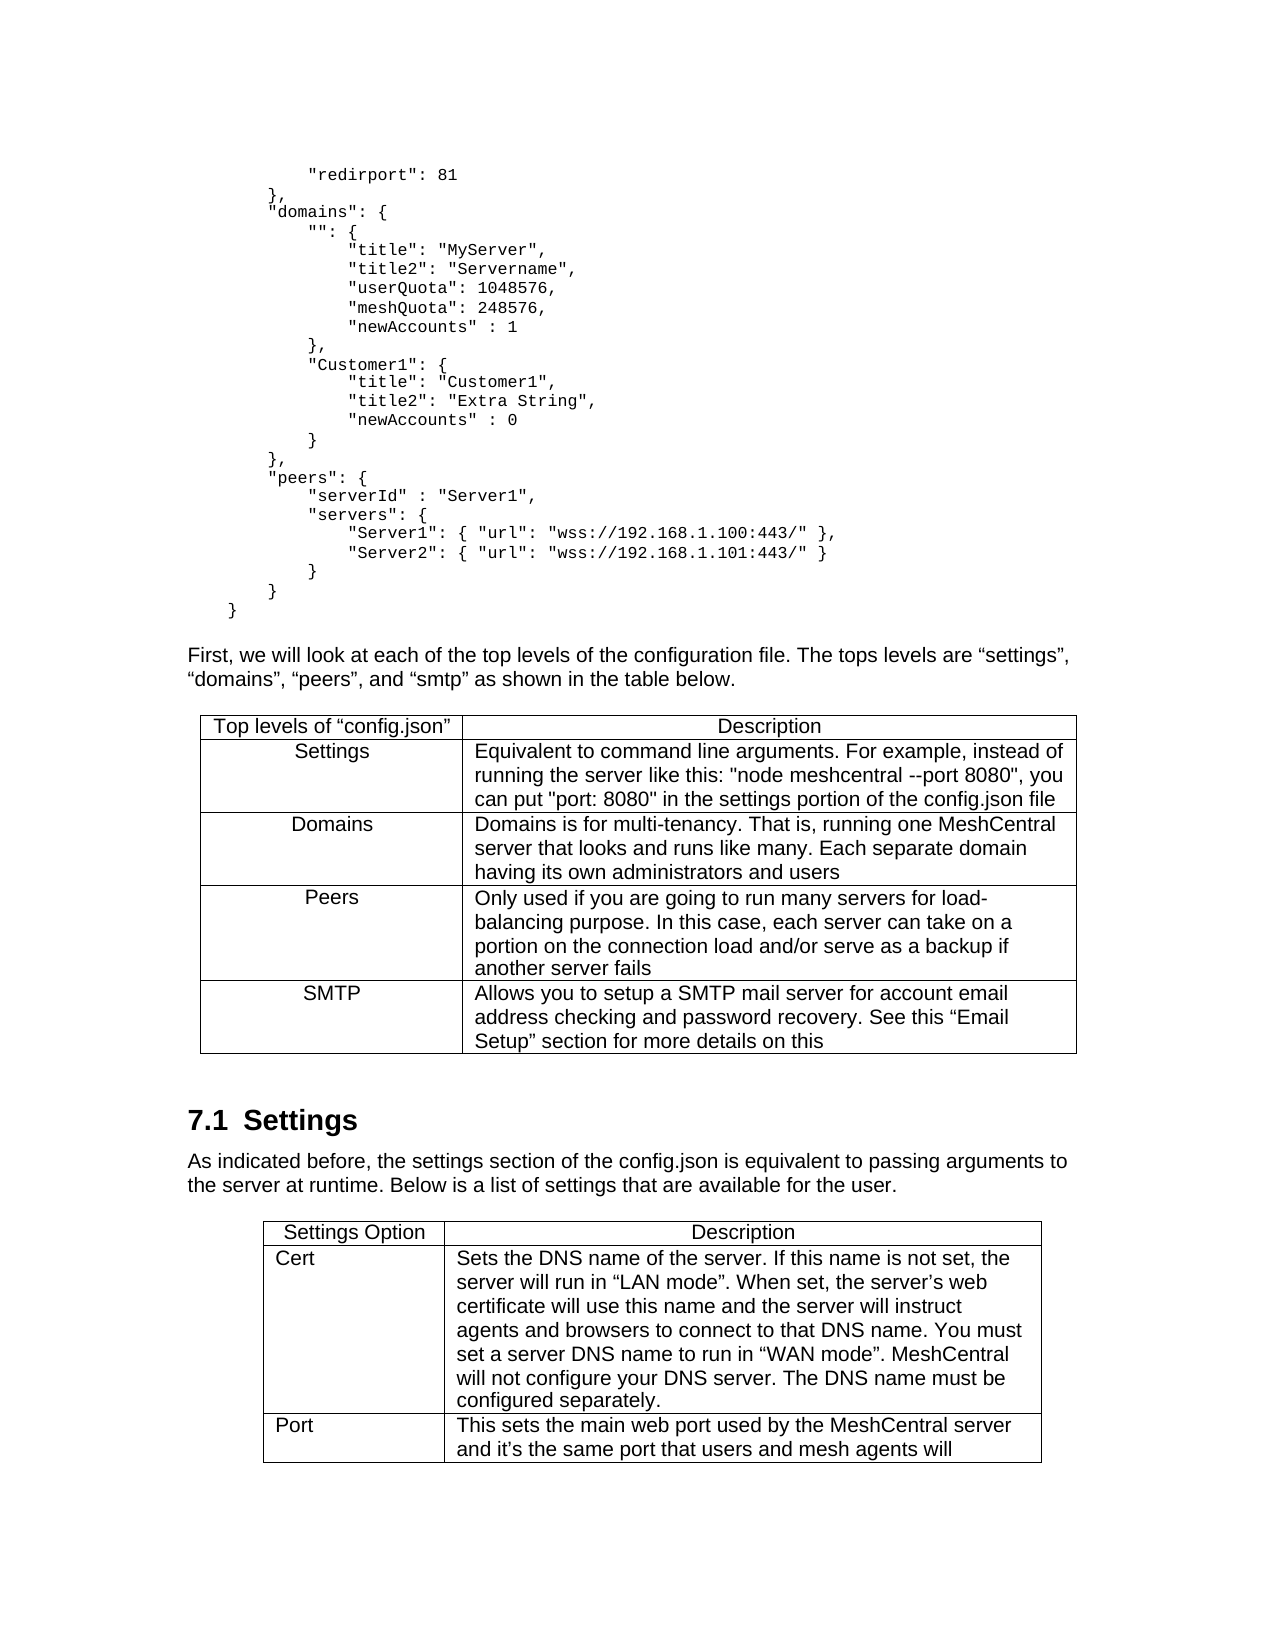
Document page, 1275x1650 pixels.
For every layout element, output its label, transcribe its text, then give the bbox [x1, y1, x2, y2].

text "peers": { [267, 468, 1179, 487]
text "": { [307, 223, 1179, 242]
subtitle Settings [187, 1103, 1179, 1136]
text } [307, 431, 1179, 449]
table_cell Only used if you are going to run many servers for load- balancing purpose. In this case, each server can take on a portion on the connection load and/or serve as a backup if another server fails [463, 886, 1076, 980]
table_cell This sets the main web port used by the MeshCentral server and it’s the same port that users and mesh agents will [445, 1414, 1041, 1462]
table_header Description [463, 716, 1076, 739]
text }, [267, 185, 1179, 204]
text "Server1": { "url": "wss://192.168.1.100:443/" }, [347, 525, 1179, 544]
table_header Settings Option [264, 1222, 444, 1245]
text "serverId" : "Server1", "servers": { [307, 487, 540, 525]
table_header Top levels of “config.json” [201, 716, 462, 739]
table_cell Allows you to setup a SMTP mail server for account email address checking and password recovery. See this “Email Setup” section for more details on this [463, 981, 1076, 1053]
text "Server2": { "url": "wss://192.168.1.101:443/" } [347, 544, 1179, 562]
text }, [307, 336, 1179, 355]
text "domains": { [267, 204, 1179, 223]
text }, [267, 449, 1179, 468]
table_cell Sets the DNS name of the server. If this name is not set, the server will run in “LAN mode”. When set, the server’s web certificate will use this name and the server will instruct agents and browsers to connect to that DNS name. You must set a server DNS name to run in “WAN mode”. MeshCentral will not configure your DNS server. The DNS name must be configured separately. [445, 1246, 1041, 1413]
text As indicated before, the settings section of the config.json is equivalent to passing arguments to the server at runtime. Below is a list of settings that are available for the user. [187, 1149, 1083, 1197]
text } [227, 600, 1179, 619]
text "title": "MyServer", "title2": "Servername", "userQuota": 1048576, [347, 242, 580, 298]
table_cell Settings [201, 740, 462, 812]
text "meshQuota": 248576, [347, 298, 1179, 317]
table_header Description [445, 1222, 1041, 1245]
text } [307, 563, 1179, 581]
table_cell Peers [201, 886, 462, 980]
table_cell Cert [264, 1246, 444, 1413]
text } [267, 582, 1179, 600]
text "Customer1": { [307, 355, 1179, 374]
table_cell Equivalent to command line arguments. For example, instead of running the server like this: "node meshcentral --port 8080", you can put "port: 8080" in the settings portion of the config.json file [463, 740, 1076, 812]
text "redirport": 81 [307, 166, 1179, 185]
text "newAccounts" : 1 [347, 317, 1179, 336]
table_cell SMTP [201, 981, 462, 1053]
text First, we will look at each of the top levels of the configuration file. The tops levels are “settings”, “domains”, “peers”, and “smtp” as shown in the table below. [187, 643, 1083, 691]
text "title": "Customer1", "title2": "Extra String", "newAccounts" : 0 [347, 374, 600, 431]
table_cell Port [264, 1414, 444, 1462]
table_cell Domains [201, 813, 462, 884]
table_cell Domains is for multi-tenancy. That is, running one MeshCentral server that looks and runs like many. Each separate domain having its own administrators and users [463, 813, 1076, 884]
